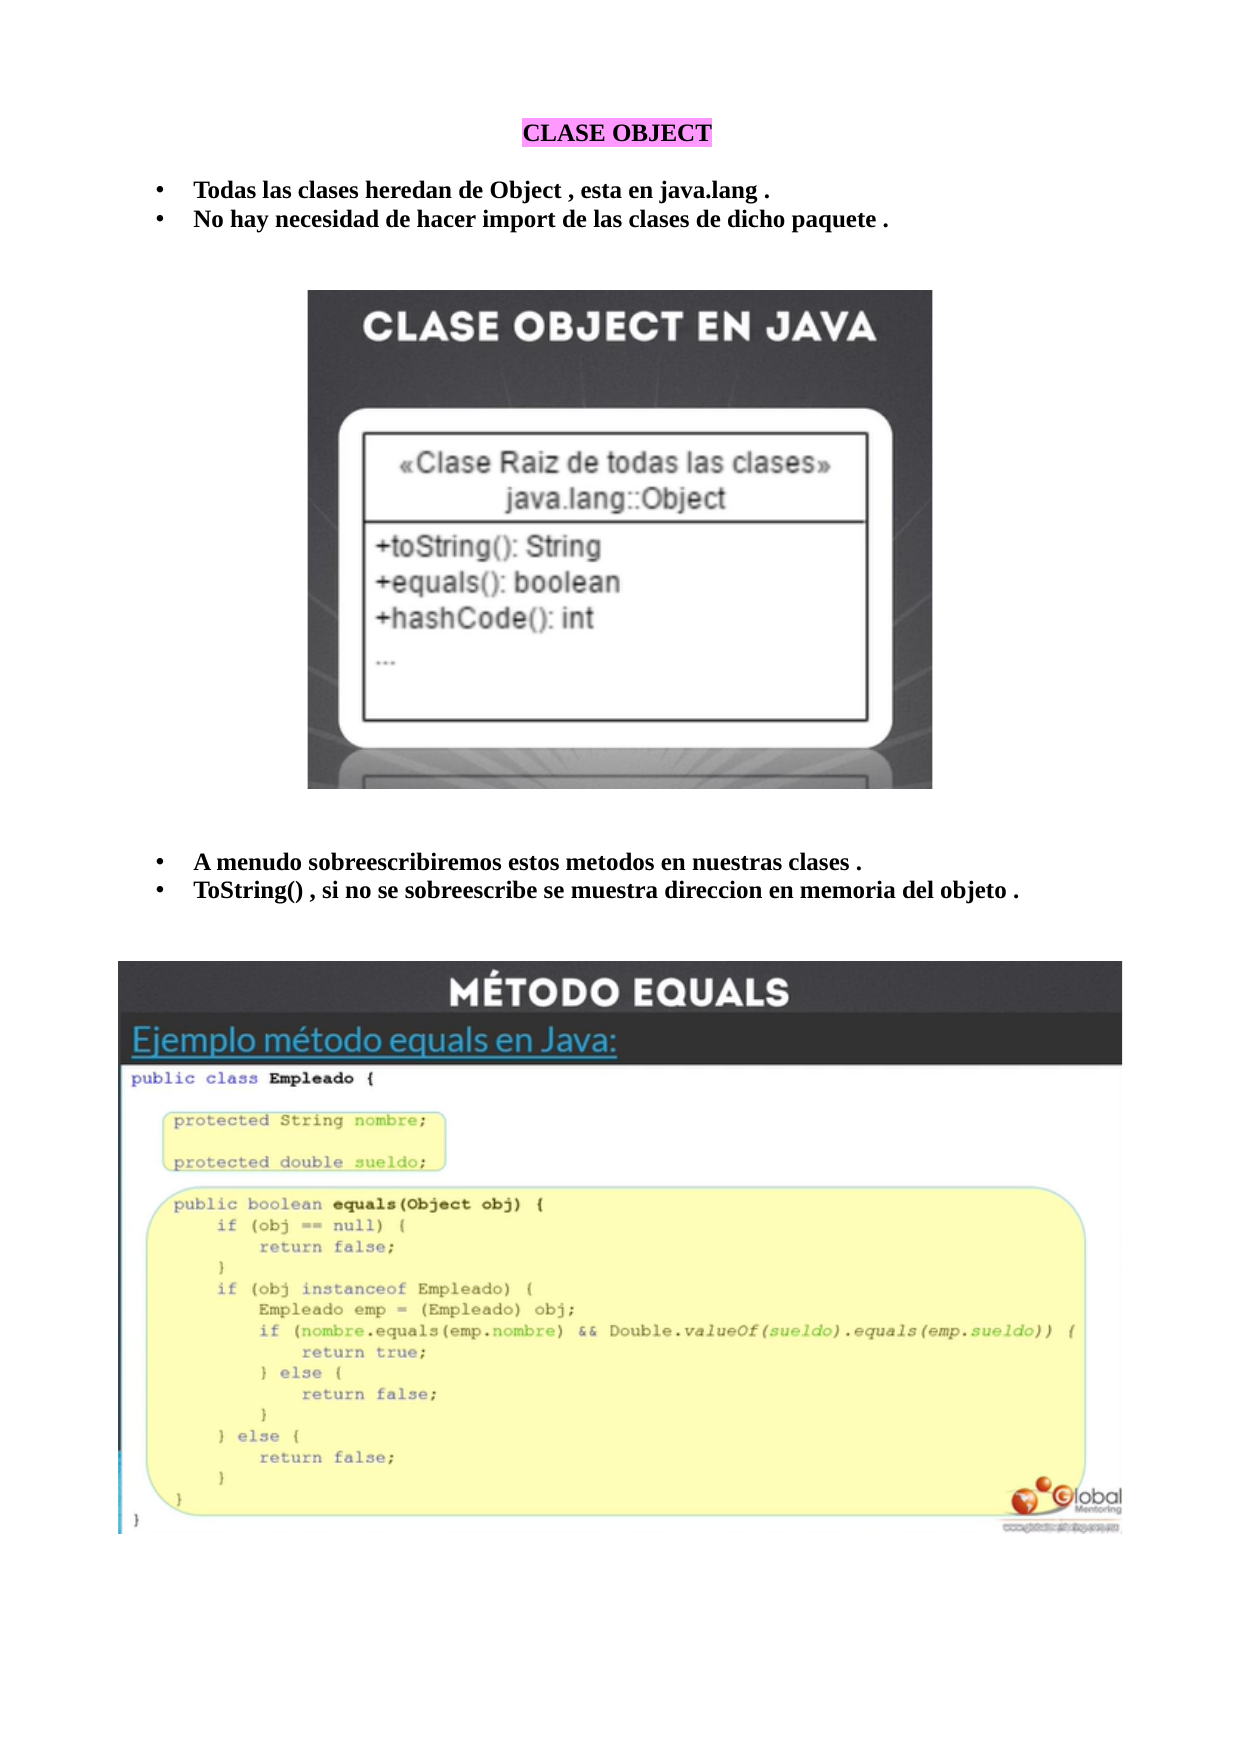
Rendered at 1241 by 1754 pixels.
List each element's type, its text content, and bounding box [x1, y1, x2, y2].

picture [118, 961, 1123, 1534]
list Todas las clases heredan de Object , esta en java.lang . [156, 176, 1122, 204]
picture [307, 290, 933, 789]
list No hay necesidad de hacer import de las clases de dicho paquete . [156, 204, 1122, 233]
list ToString() , si no se sobreescribe se muestra direccion en memoria del objeto . [156, 875, 1122, 904]
list A menudo sobreescribiremos estos metodos en nuestras clases . [156, 847, 1122, 875]
text CLASE OBJECT [118, 118, 1122, 147]
